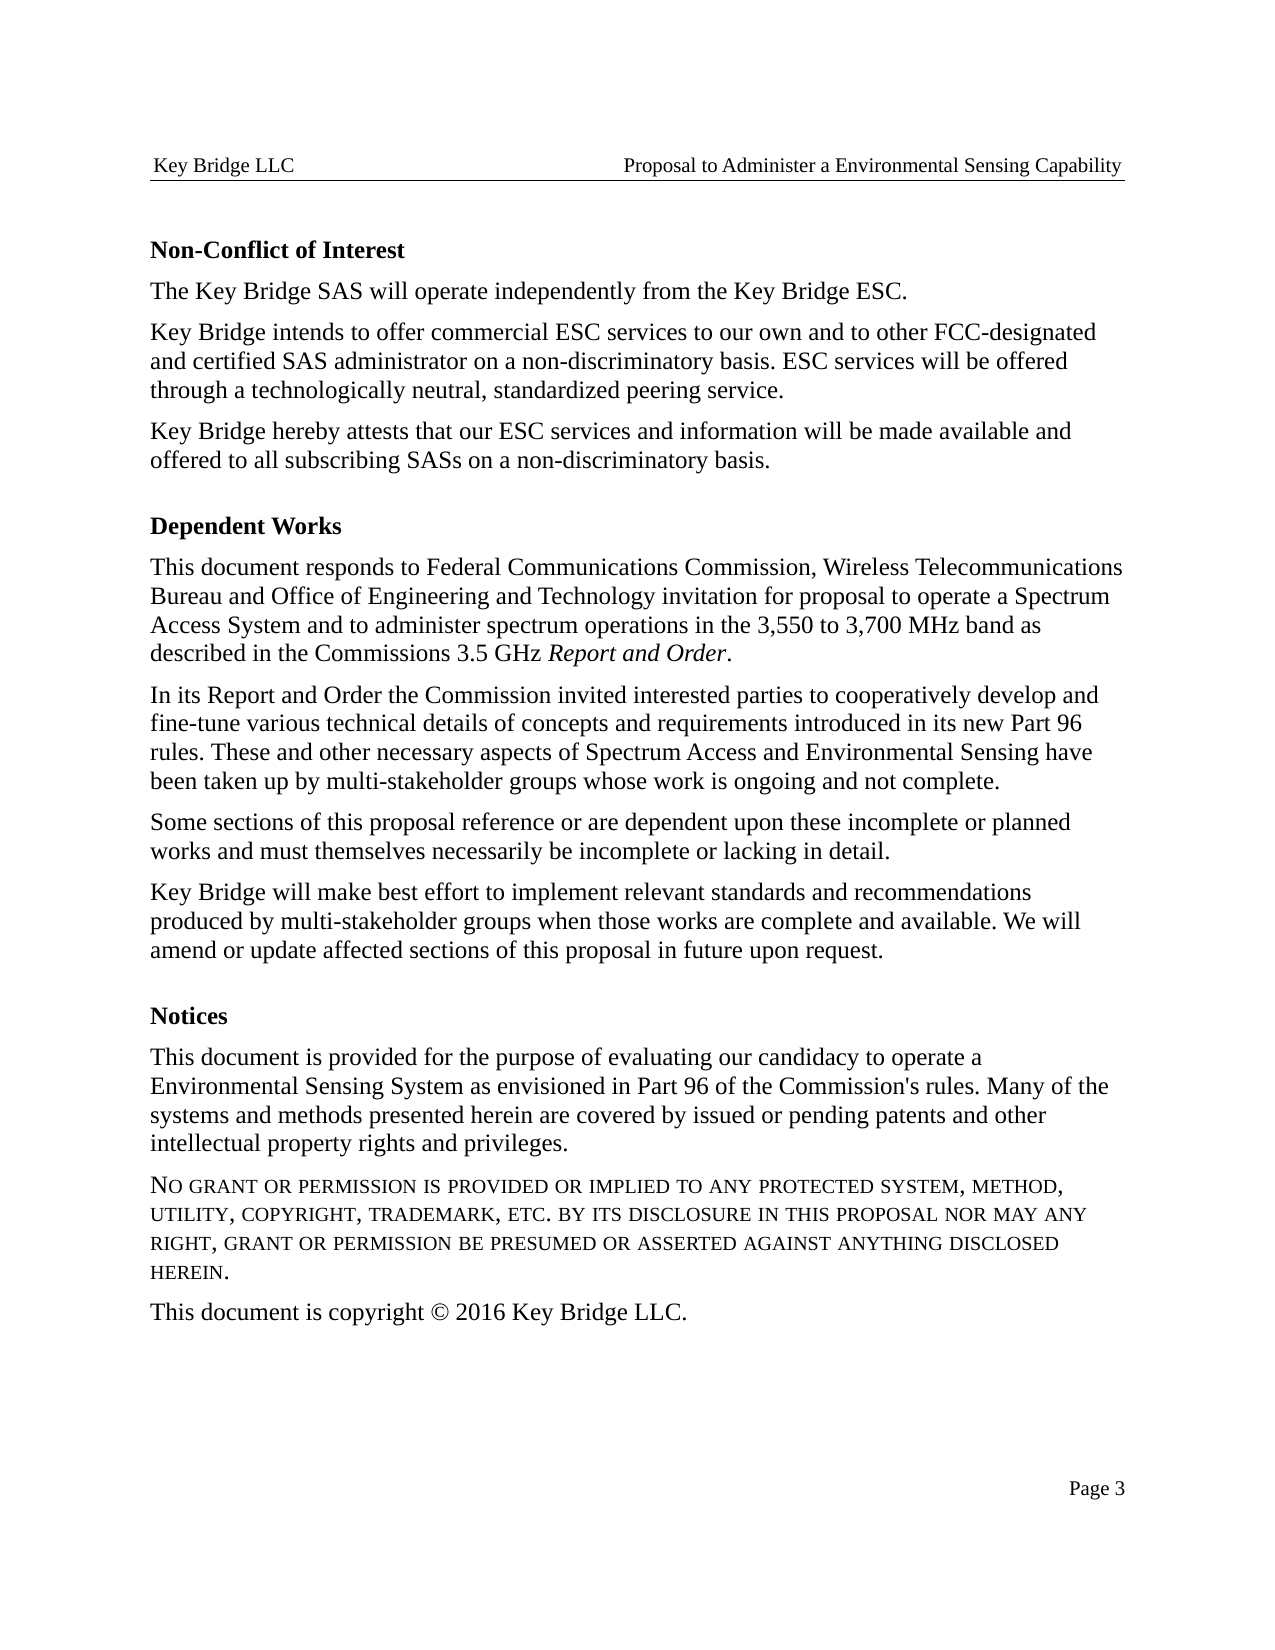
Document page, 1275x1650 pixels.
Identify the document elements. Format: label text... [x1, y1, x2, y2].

text Key Bridge hereby attests that our ESC services and information will be made available and offered to all subscribing SASs on a non-discriminatory basis. [150, 416, 1125, 473]
text This document responds to Federal Communications Commission, Wireless Telecommunications Bureau and Office of Engineering and Technology invitation for proposal to operate a Spectrum Access System and to administer spectrum operations in the 3,550 to 3,700 MHz band as described in the Commissions 3.5 GHz Report and Order. [150, 552, 1125, 667]
subtitle Non-Conflict of Interest [150, 235, 1125, 263]
text This document is copyright © 2016 Key Bridge LLC. [150, 1297, 1125, 1326]
text Key Bridge intends to offer commercial ESC services to our own and to other FCC-designated and certified SAS administrator on a non-discriminatory basis. ESC services will be offered through a technologically neutral, standardized peering service. [150, 317, 1125, 403]
subtitle Dependent Works [150, 511, 1125, 540]
text In its Report and Order the Commission invited interested parties to cooperatively develop and fine-tune various technical details of concepts and requirements introduced in its new Part 96 rules. These and other necessary aspects of Spectrum Access and Environmental Sensing have been taken up by multi-stakeholder groups whose work is ongoing and not complete. [150, 680, 1125, 795]
text Some sections of this proposal reference or are dependent upon these incomplete or planned works and must themselves necessarily be incomplete or lacking in detail. [150, 807, 1125, 865]
text Key Bridge will make best effort to implement relevant standards and recommendations produced by multi-stakeholder groups when those works are complete and available. We will amend or update affected sections of this proposal in future upon request. [150, 877, 1125, 963]
text This document is provided for the purpose of evaluating our candidacy to operate a Environmental Sensing System as envisioned in Part 96 of the Commission's rules. Many of the systems and methods presented herein are covered by issued or pending patents and other intellectual property rights and privileges. [150, 1042, 1125, 1157]
text The Key Bridge SAS will operate independently from the Key Bridge ESC. [150, 276, 1125, 305]
text No grant or permission is provided or implied to any protected system, method, utility, copyright, trademark, etc. by its disclosure in this proposal nor may any right, grant or permission be presumed or asserted against anything disclosed herein. [150, 1170, 1125, 1285]
subtitle Notices [150, 1001, 1125, 1030]
